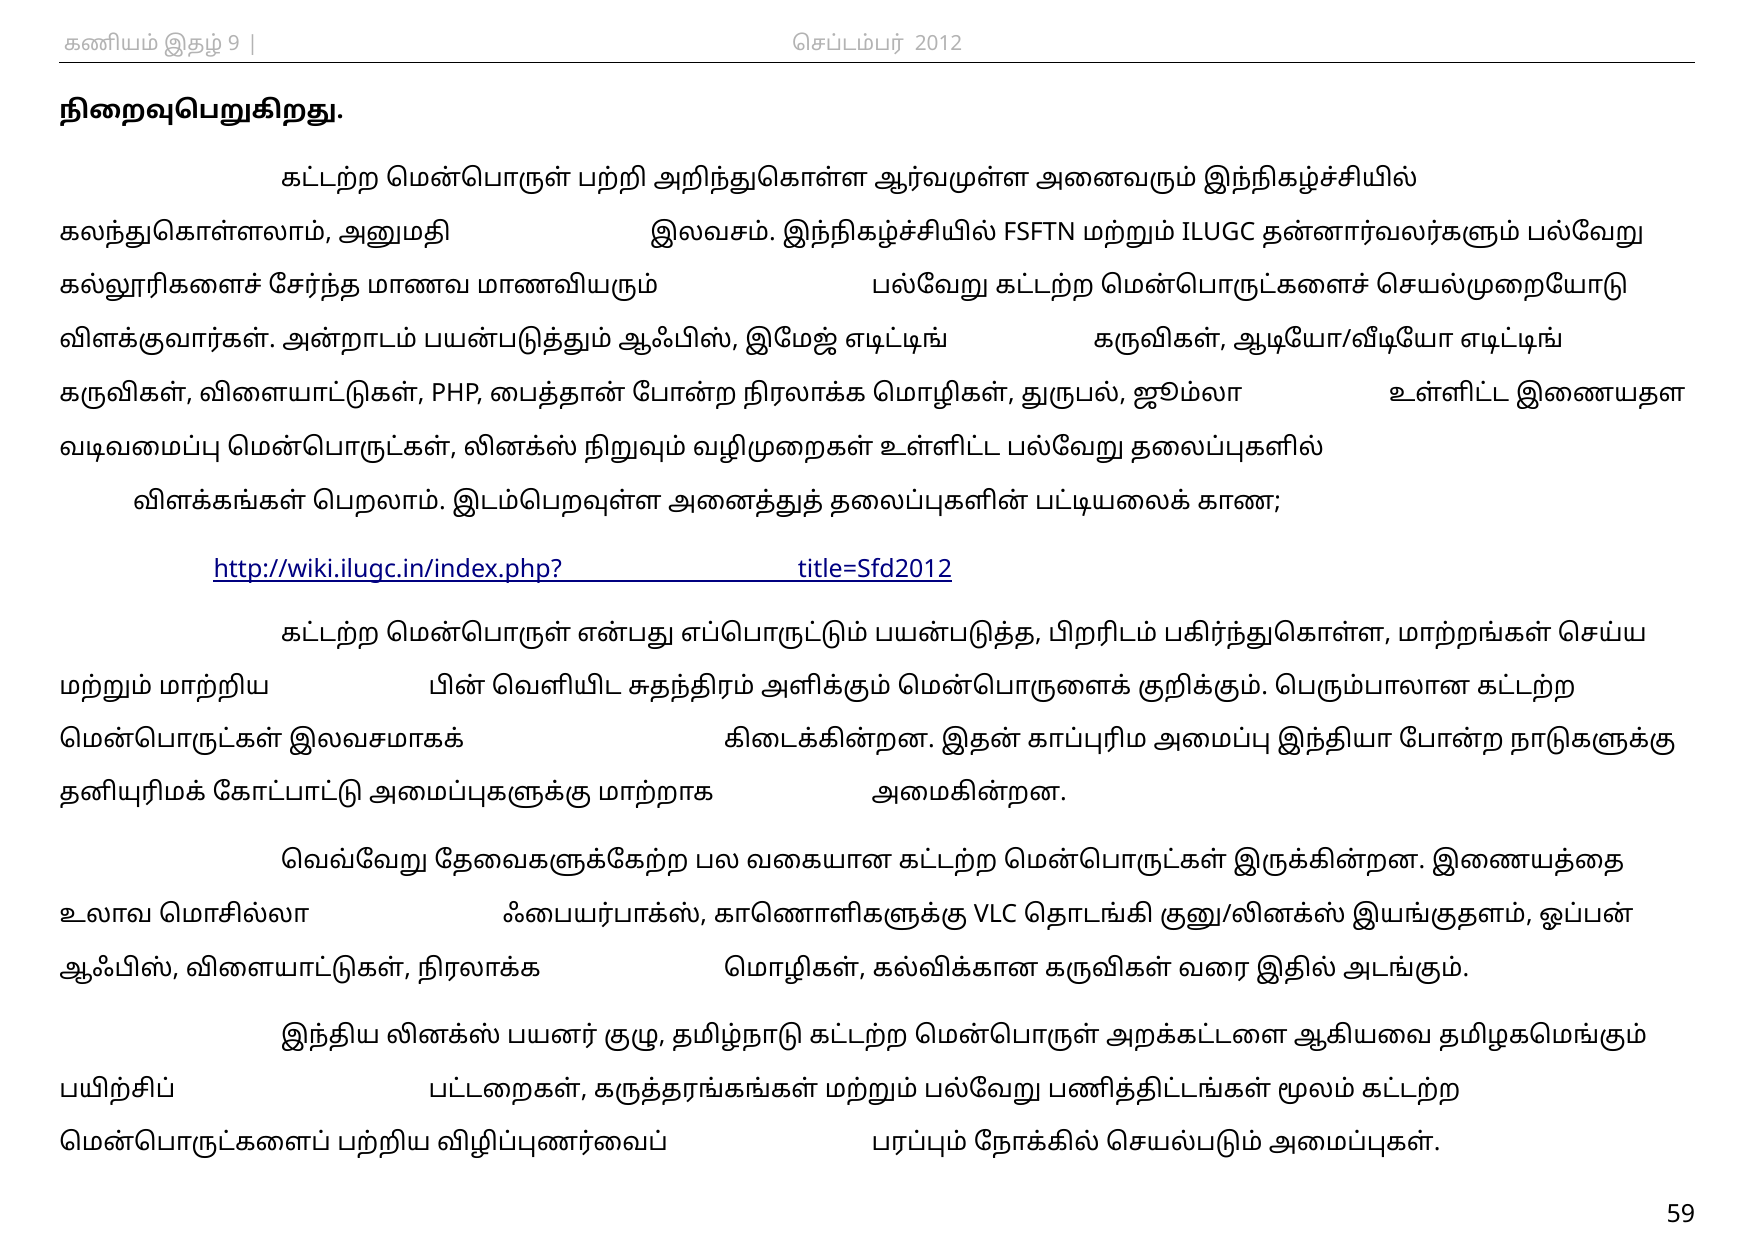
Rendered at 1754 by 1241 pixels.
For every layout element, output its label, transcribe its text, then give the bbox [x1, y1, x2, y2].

text இந்திய லினக்ஸ் பயனர் குழு, தமிழ்நாடு கட்டற்ற மென்பொருள் அறக்கட்டளை ஆகியவை தமிழகமெங்கும் பயிற்சிப் பட்டறைகள், கருத்தரங்கங்கள் மற்றும் பல்வேறு பணித்திட்டங்கள் மூலம் கட்டற்ற மென்பொருட்களைப் பற்றிய விழிப்புணர்வைப் பரப்பும் நோக்கில் செயல்படும் அமைப்புகள். [59, 1017, 1695, 1161]
text நிறைவுபெறுகிறது. [59, 92, 1695, 129]
text http://wiki.ilugc.in/index.php? title=Sfd2012 [59, 551, 1695, 585]
text வெவ்வேறு தேவைகளுக்கேற்ற பல வகையான கட்டற்ற மென்பொருட்கள் இருக்கின்றன. இணையத்தை உலாவ மொசில்லா ஃபையர்பாக்ஸ், காணொளிகளுக்கு VLC தொடங்கி குனு/லினக்ஸ் இயங்குதளம், ஓப்பன் ஆஃபிஸ், விளையாட்டுகள், நிரலாக்க மொழிகள், கல்விக்கான கருவிகள் வரை இதில் அடங்கும். [59, 842, 1695, 986]
text கட்டற்ற மென்பொருள் என்பது எப்பொருட்டும் பயன்படுத்த, பிறரிடம் பகிர்ந்துகொள்ள, மாற்றங்கள் செய்ய மற்றும் மாற்றிய பின் வெளியிட சுதந்திரம் அளிக்கும் மென்பொருளைக் குறிக்கும். பெரும்பாலான கட்டற்ற மென்பொருட்கள் இலவசமாகக் கிடைக்கின்றன. இதன் காப்புரிம அமைப்பு இந்தியா போன்ற நாடுகளுக்கு தனியுரிமக் கோட்பாட்டு அமைப்புகளுக்கு மாற்றாக அமைகின்றன. [59, 614, 1695, 811]
text கட்டற்ற மென்பொருள் பற்றி அறிந்துகொள்ள ஆர்வமுள்ள அனைவரும் இந்நிகழ்ச்சியில் கலந்துகொள்ளலாம், அனுமதி இலவசம். இந்நிகழ்ச்சியில் FSFTN மற்றும் ILUGC தன்னார்வலர்களும் பல்வேறு கல்லூரிகளைச் சேர்ந்த மாணவ மாணவியரும் பல்வேறு கட்டற்ற மென்பொருட்களைச் செயல்முறையோடு விளக்குவார்கள். அன்றாடம் பயன்படுத்தும் ஆஃபிஸ், இமேஜ் எடிட்டிங் கருவிகள், ஆடியோ/வீடியோ எடிட்டிங் கருவிகள், விளையாட்டுகள், PHP, பைத்தான் போன்ற நிரலாக்க மொழிகள், துருபல், ஜூம்லா உள்ளிட்ட இணையதள வடிவமைப்பு மென்பொருட்கள், லினக்ஸ் நிறுவும் வழிமுறைகள் உள்ளிட்ட பல்வேறு தலைப்புகளில் விளக்கங்கள் பெறலாம். இடம்பெறவுள்ள அனைத்துத் தலைப்புகளின் பட்டியலைக் காண; [59, 160, 1695, 520]
